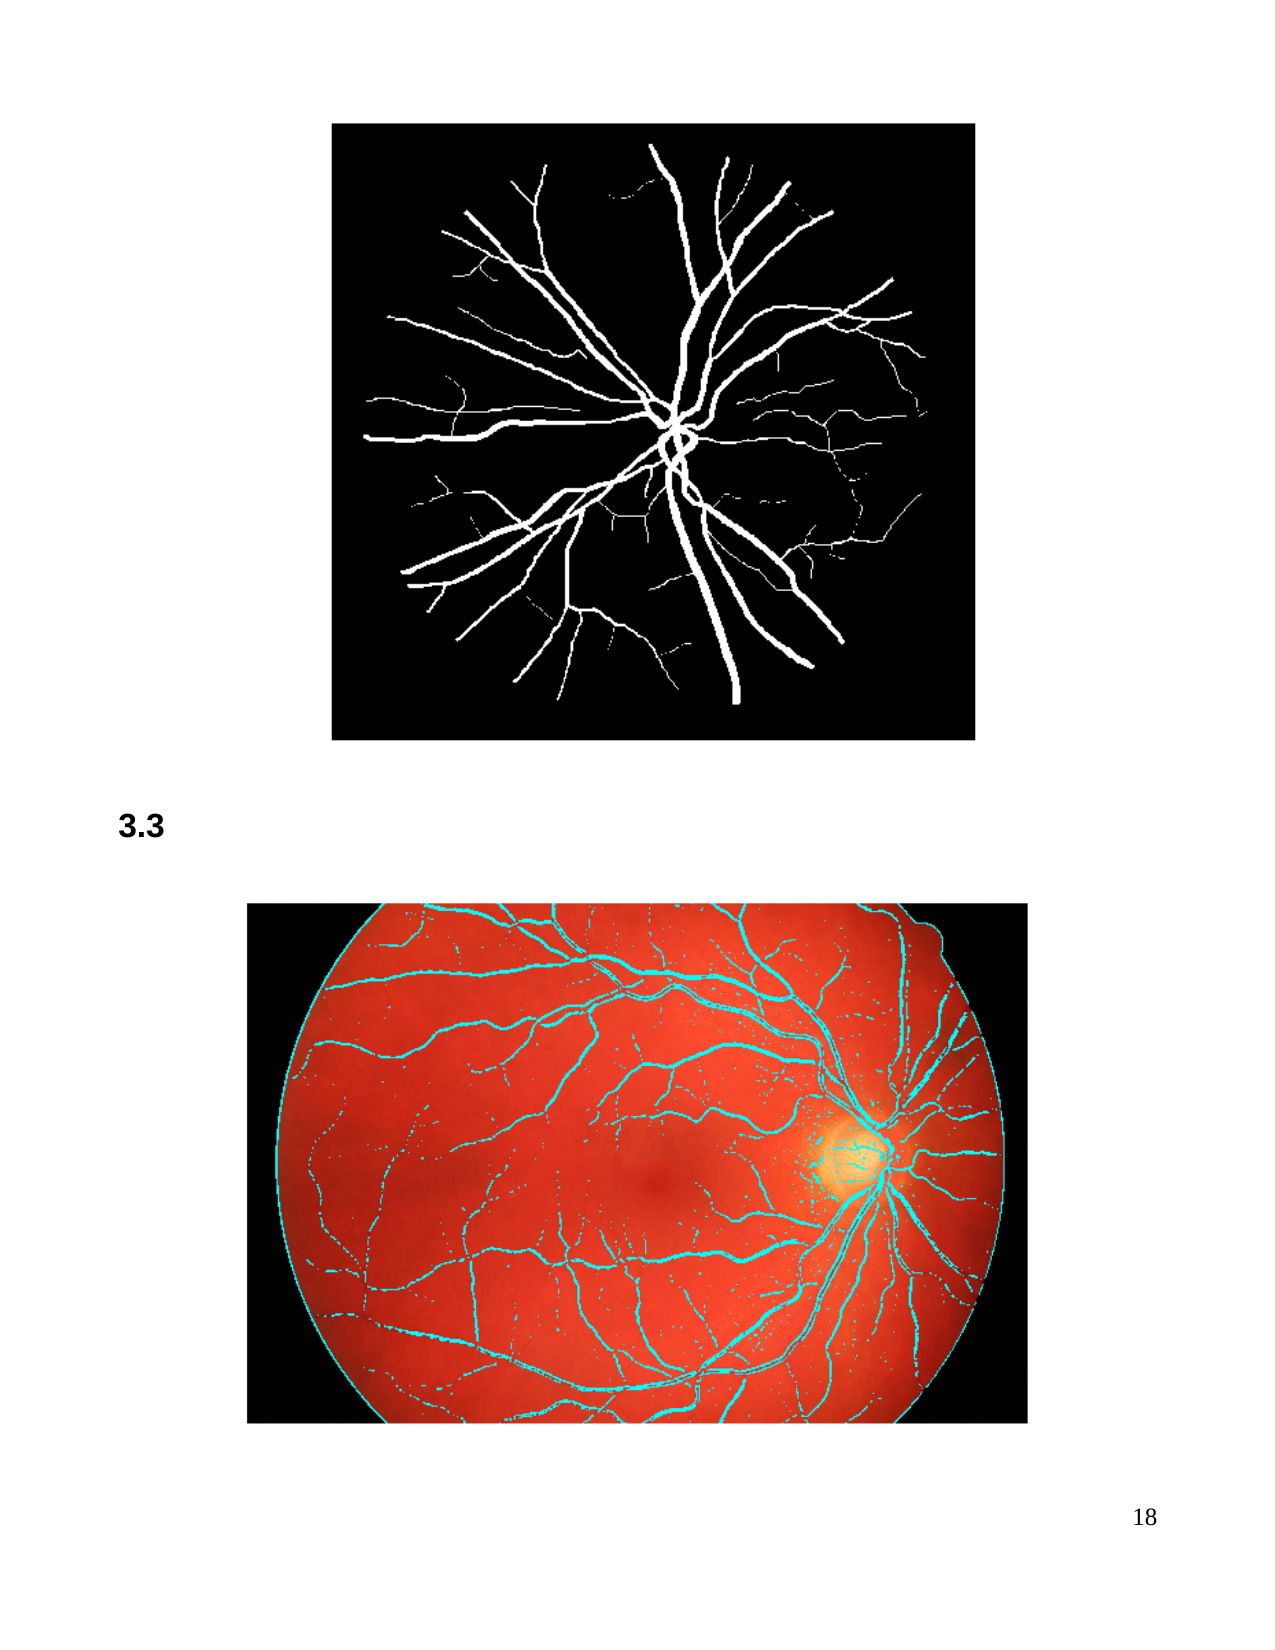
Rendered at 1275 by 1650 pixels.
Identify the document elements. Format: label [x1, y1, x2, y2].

picture [228, 856, 1047, 1471]
picture [215, 103, 1092, 761]
